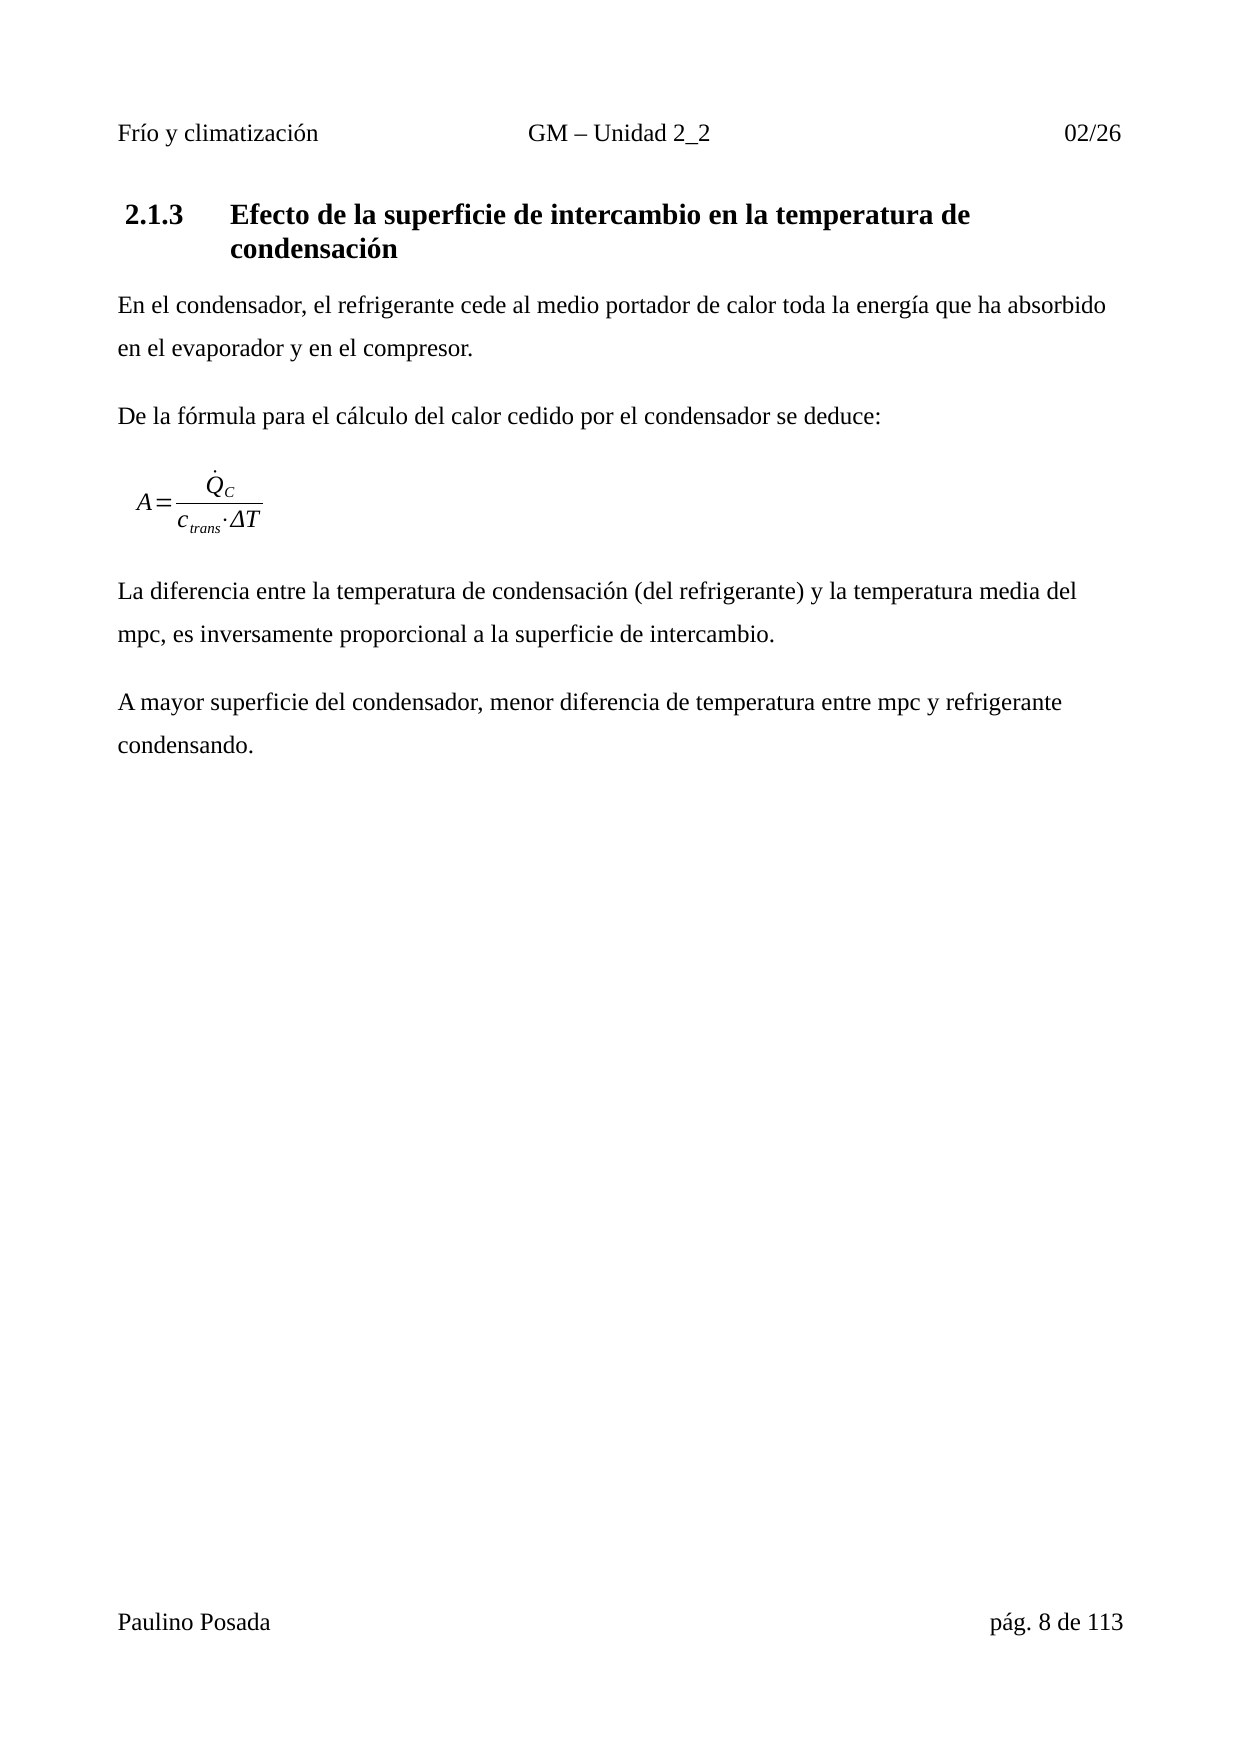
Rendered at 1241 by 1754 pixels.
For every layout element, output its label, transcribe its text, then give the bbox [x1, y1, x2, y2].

text De la fórmula para el cálculo del calor cedido por el condensador se deduce: [117, 401, 1123, 430]
subtitle Efecto de la superficie de intercambio en la temperatura de condensación [117, 197, 1123, 265]
text La diferencia entre la temperatura de condensación (del refrigerante) y la temperatura media del mpc, es inversamente proporcional a la superficie de intercambio. [117, 576, 1123, 648]
text En el condensador, el refrigerante cede al medio portador de calor toda la energía que ha absorbido en el evaporador y en el compresor. [117, 290, 1123, 362]
text A mayor superficie del condensador, menor diferencia de temperatura entre mpc y refrigerante condensando. [117, 687, 1123, 759]
